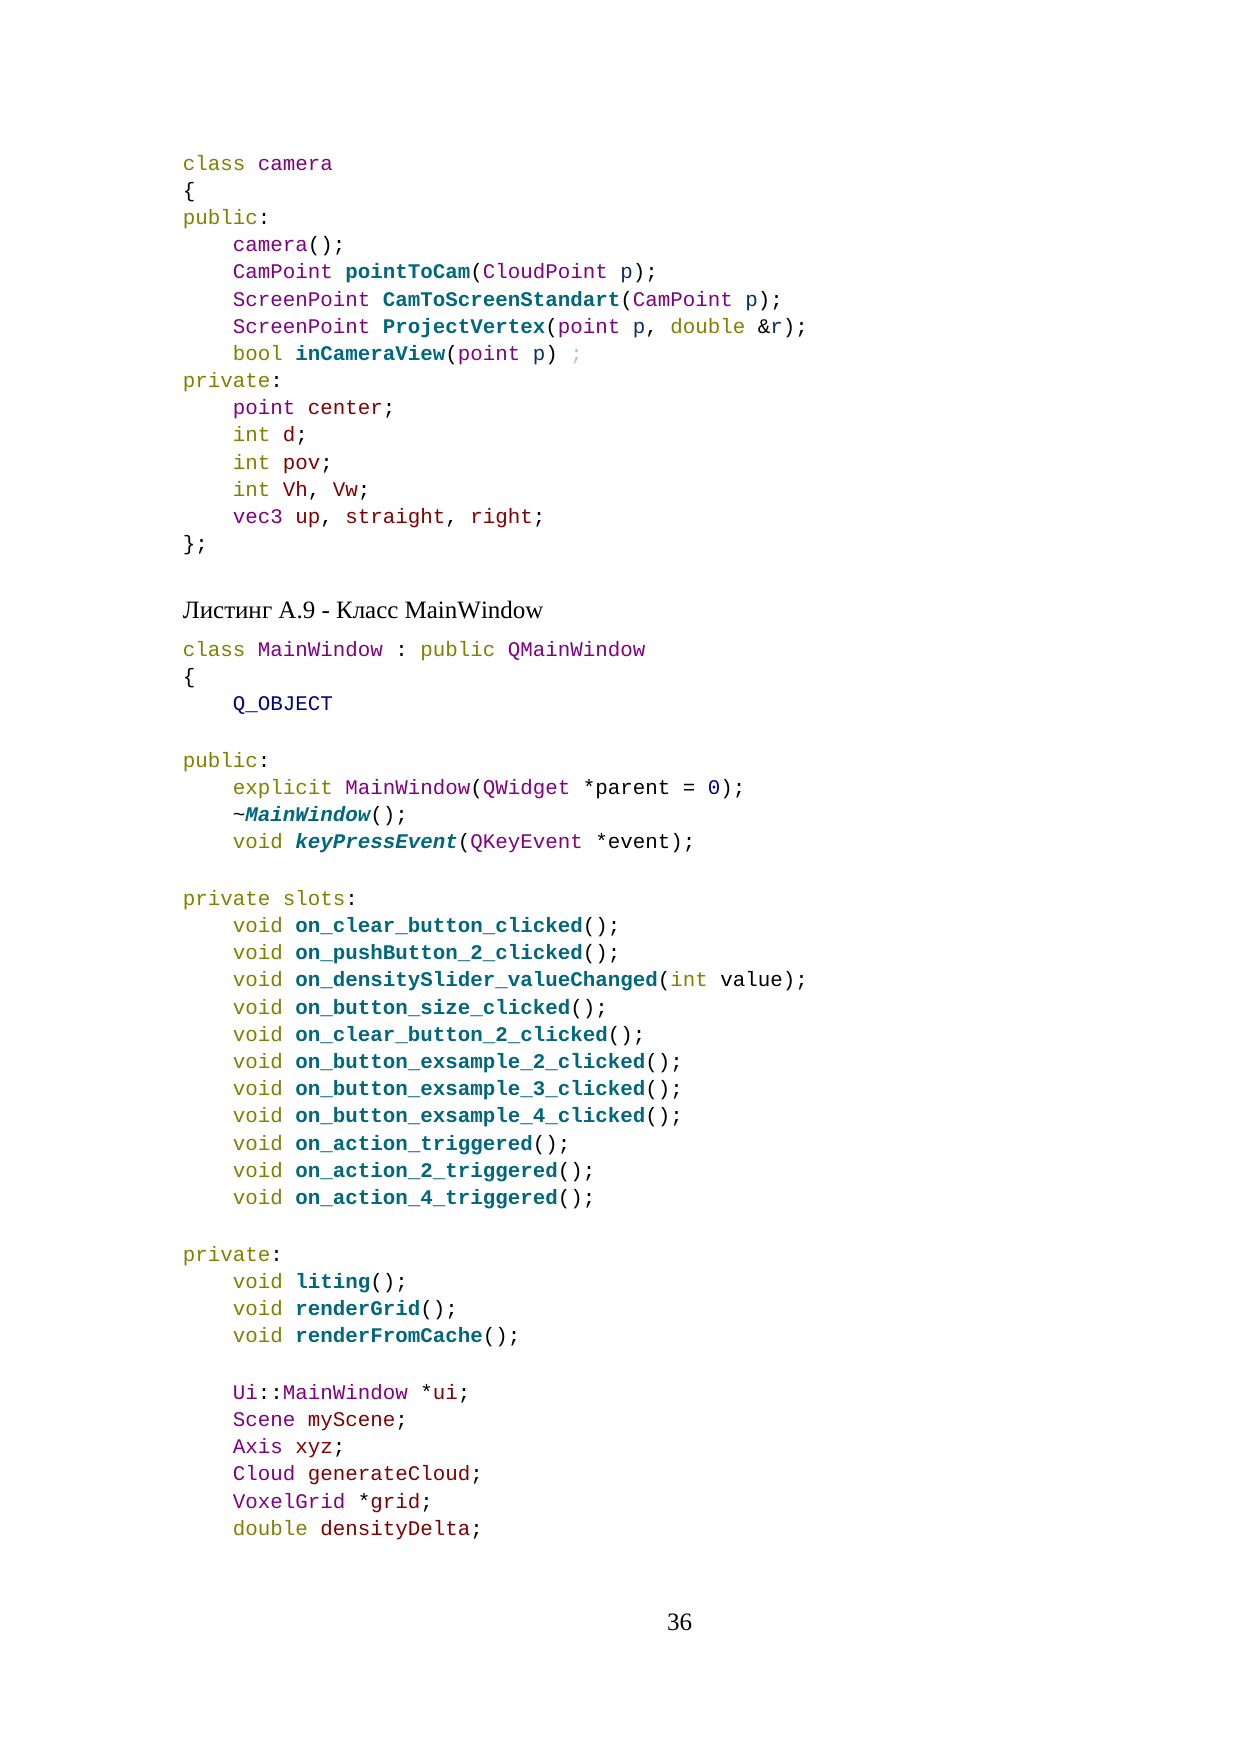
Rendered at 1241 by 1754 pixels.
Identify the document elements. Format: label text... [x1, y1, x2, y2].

table_cell class camera { public: camera(); CamPoint pointToCam(CloudPoint p); ScreenPoint CamToScreenStandart(CamPoint p); ScreenPoint ProjectVertex(point p, double &r); bool inCameraView(point p) ; private: point center; int d; int pov; int Vh, Vw; vec3 up, straight, right; }; [177, 147, 1152, 590]
table_cell Листинг А.9 - Класс MainWindow class MainWindow : public QMainWindow { Q_OBJECT public: explicit MainWindow(QWidget *parent = 0); ~MainWindow(); void keyPressEvent(QKeyEvent *event); private slots: void on_clear_button_clicked(); void on_pushButton_2_clicked(); void on_densitySlider_valueChanged(int value); void on_button_size_clicked(); void on_clear_button_2_clicked(); void on_button_exsample_2_clicked(); void on_button_exsample_3_clicked(); void on_button_exsample_4_clicked(); void on_action_triggered(); void on_action_2_triggered(); void on_action_4_triggered(); private: void liting(); void renderGrid(); void renderFromCache(); Ui::MainWindow *ui; Scene myScene; Axis xyz; Cloud generateCloud; VoxelGrid *grid; double densityDelta; [177, 590, 1152, 1573]
